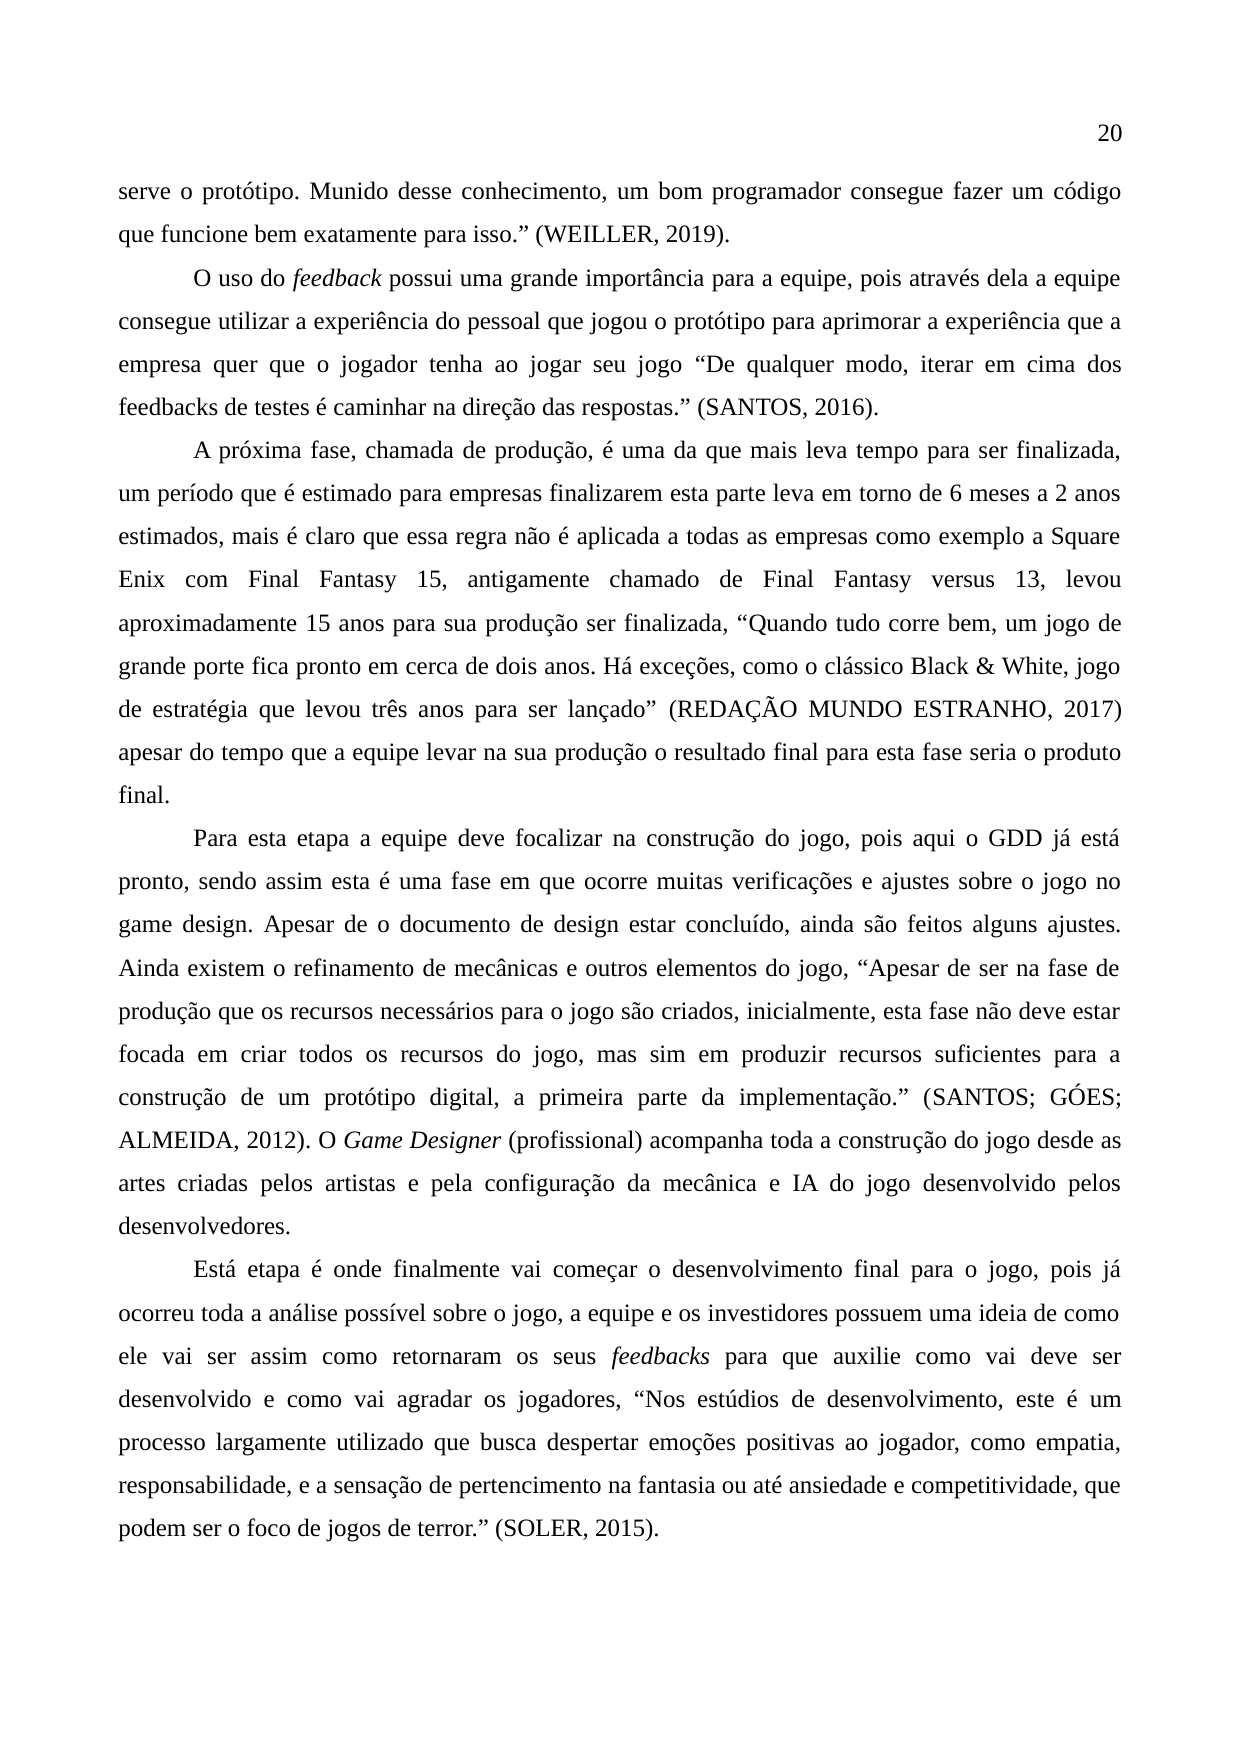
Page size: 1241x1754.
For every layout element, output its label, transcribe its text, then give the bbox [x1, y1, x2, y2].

text O uso do feedback possui uma grande importância para a equipe, pois através dela a equipe consegue utilizar a experiência do pessoal que jogou o protótipo para aprimorar a experiência que a empresa quer que o jogador tenha ao jogar seu jogo “De qualquer modo, iterar em cima dos feedbacks de testes é caminhar na direção das respostas.” (SANTOS, 2016). [118, 263, 1122, 421]
text Para esta etapa a equipe deve focalizar na construção do jogo, pois aqui o GDD já está pronto, sendo assim esta é uma fase em que ocorre muitas verificações e ajustes sobre o jogo no game design. Apesar de o documento de design estar concluído, ainda são feitos alguns ajustes. Ainda existem o refinamento de mecânicas e outros elementos do jogo, “Apesar de ser na fase de produção que os recursos necessários para o jogo são criados, inicialmente, esta fase não deve estar focada em criar todos os recursos do jogo, mas sim em produzir recursos suficientes para a construção de um protótipo digital, a primeira parte da implementação.” (SANTOS; GÓES; ALMEIDA, 2012). O Game Designer (profissional) acompanha toda a construção do jogo desde as artes criadas pelos artistas e pela configuração da mecânica e IA do jogo desenvolvido pelos desenvolvedores. [118, 823, 1122, 1240]
text serve o protótipo. Munido desse conhecimento, um bom programador consegue fazer um código que funcione bem exatamente para isso.” (WEILLER, 2019). [118, 176, 1122, 248]
text Está etapa é onde finalmente vai começar o desenvolvimento final para o jogo, pois já ocorreu toda a análise possível sobre o jogo, a equipe e os investidores possuem uma ideia de como ele vai ser assim como retornaram os seus feedbacks para que auxilie como vai deve ser desenvolvido e como vai agradar os jogadores, “Nos estúdios de desenvolvimento, este é um processo largamente utilizado que busca despertar emoções positivas ao jogador, como empatia, responsabilidade, e a sensação de pertencimento na fantasia ou até ansiedade e competitividade, que podem ser o foco de jogos de terror.” (SOLER, 2015). [118, 1254, 1122, 1542]
text A próxima fase, chamada de produção, é uma da que mais leva tempo para ser finalizada, um período que é estimado para empresas finalizarem esta parte leva em torno de 6 meses a 2 anos estimados, mais é claro que essa regra não é aplicada a todas as empresas como exemplo a Square Enix com Final Fantasy 15, antigamente chamado de Final Fantasy versus 13, levou aproximadamente 15 anos para sua produção ser finalizada, “Quando tudo corre bem, um jogo de grande porte fica pronto em cerca de dois anos. Há exceções, como o clássico Black & White, jogo de estratégia que levou três anos para ser lançado” (Redação Mundo Estranho, 2017) apesar do tempo que a equipe levar na sua produção o resultado final para esta fase seria o produto final. [118, 435, 1122, 809]
